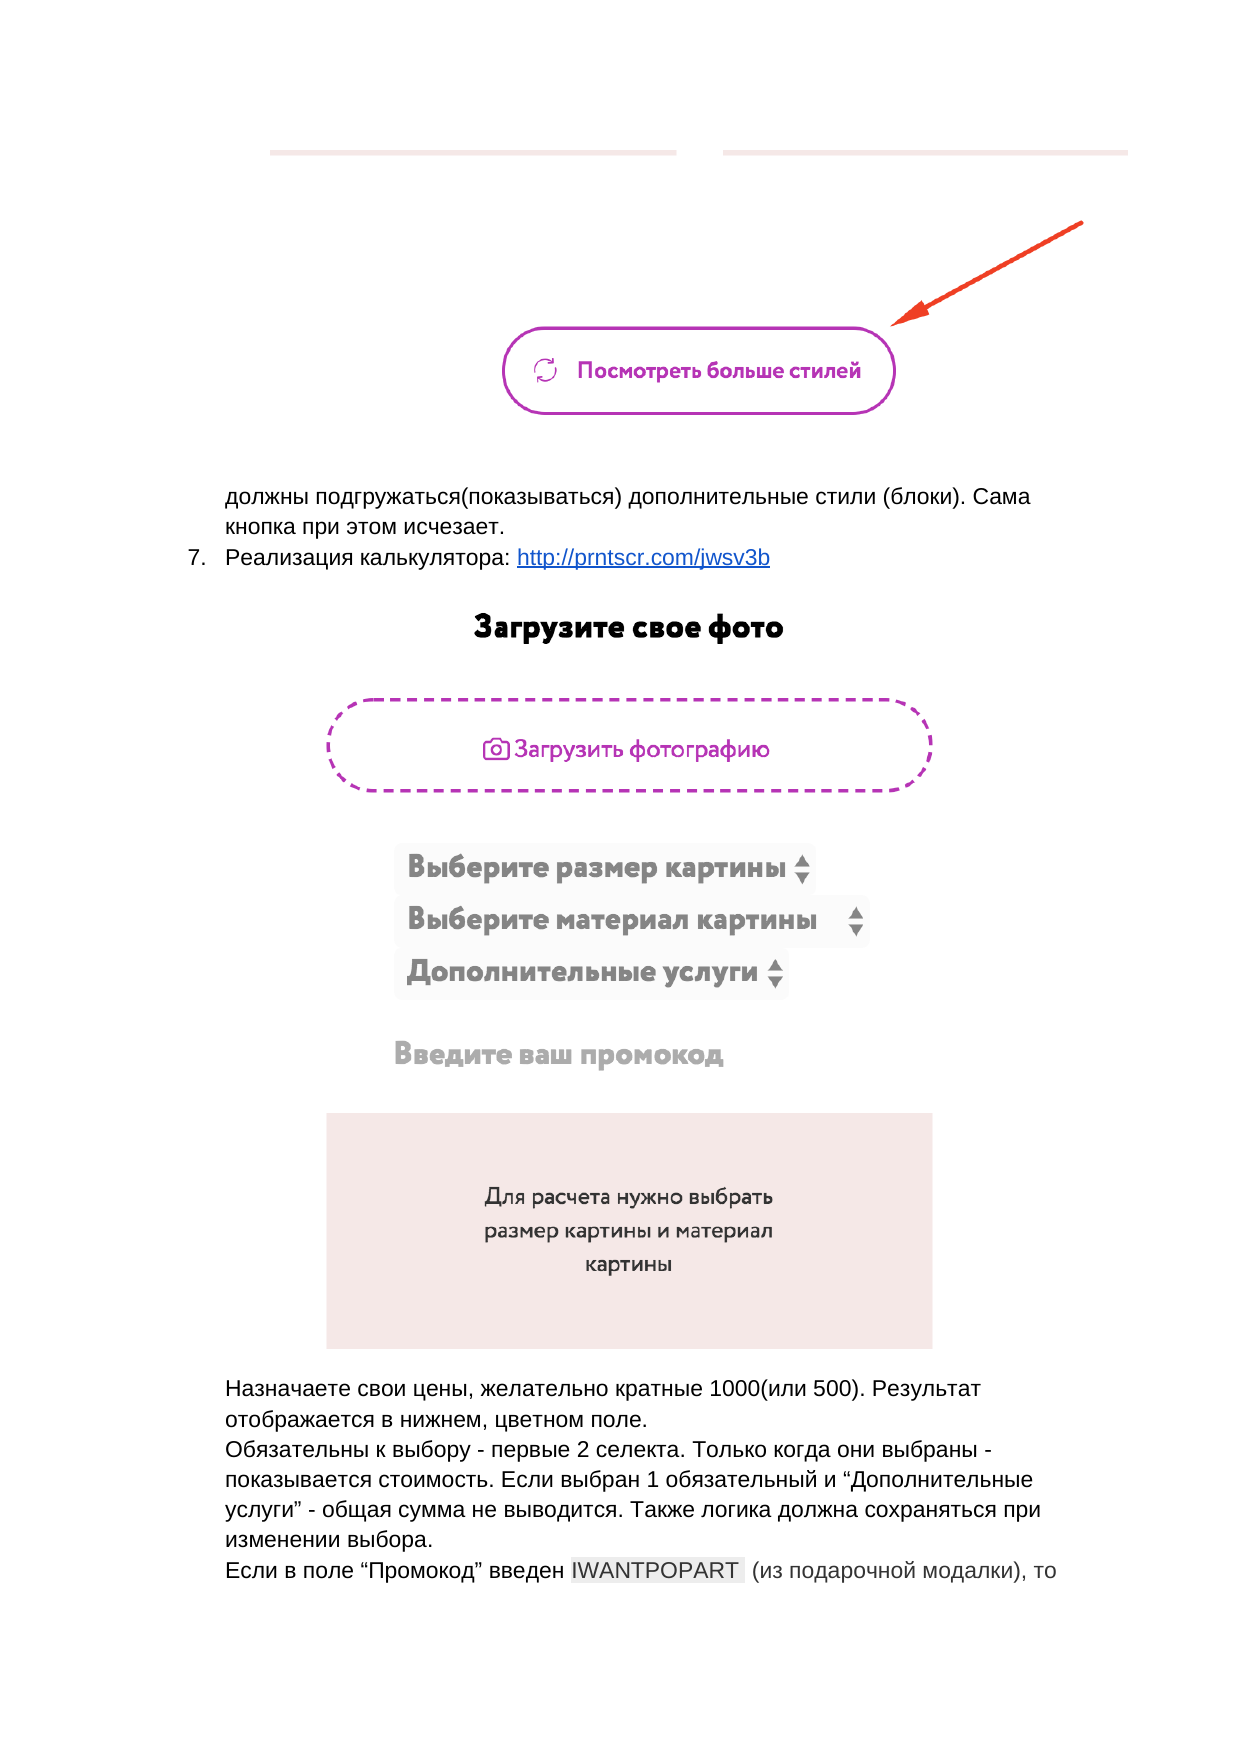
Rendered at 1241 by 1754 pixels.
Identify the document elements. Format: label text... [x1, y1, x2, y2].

picture [225, 573, 1166, 1372]
picture [225, 150, 1166, 480]
list Реализация калькулятора: http://prntscr.com/jwsv3b Назначаете свои цены, желательно кратные 1000(или 500). Результат отображается в нижнем, цветном поле. Обязательны к выбору - первые 2 селекта. Только когда они выбраны - показывается стоимость. Если выбран 1 обязательный и “Дополнительные услуги” - общая сумма не выводится. Также логика должна сохраняться при изменении выбора. Если в поле “Промокод” введен IWANTPOPART (из подарочной модалки), то [187, 543, 1090, 1583]
list должны подгружаться(показываться) дополнительные стили (блоки). Сама кнопка при этом исчезает. [187, 150, 1090, 539]
